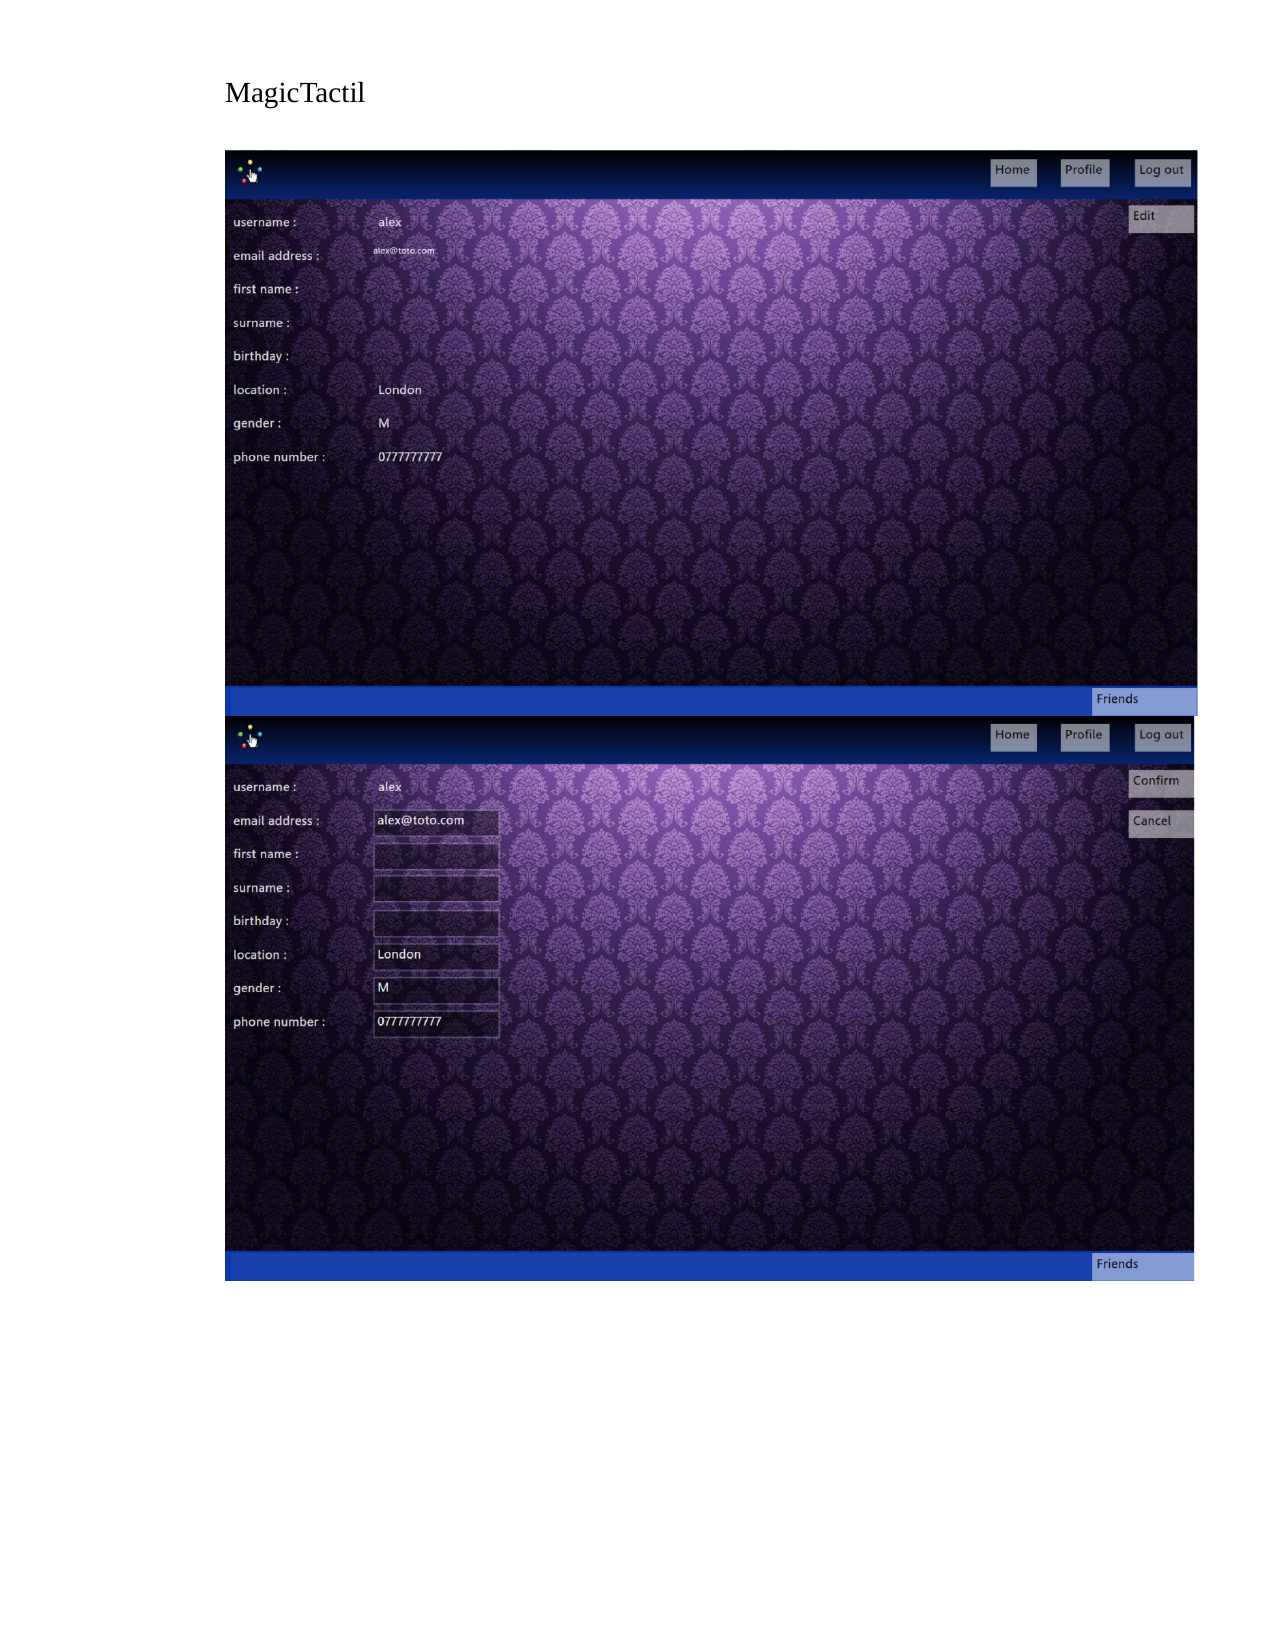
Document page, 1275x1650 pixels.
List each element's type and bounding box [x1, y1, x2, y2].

picture [225, 150, 1199, 1281]
